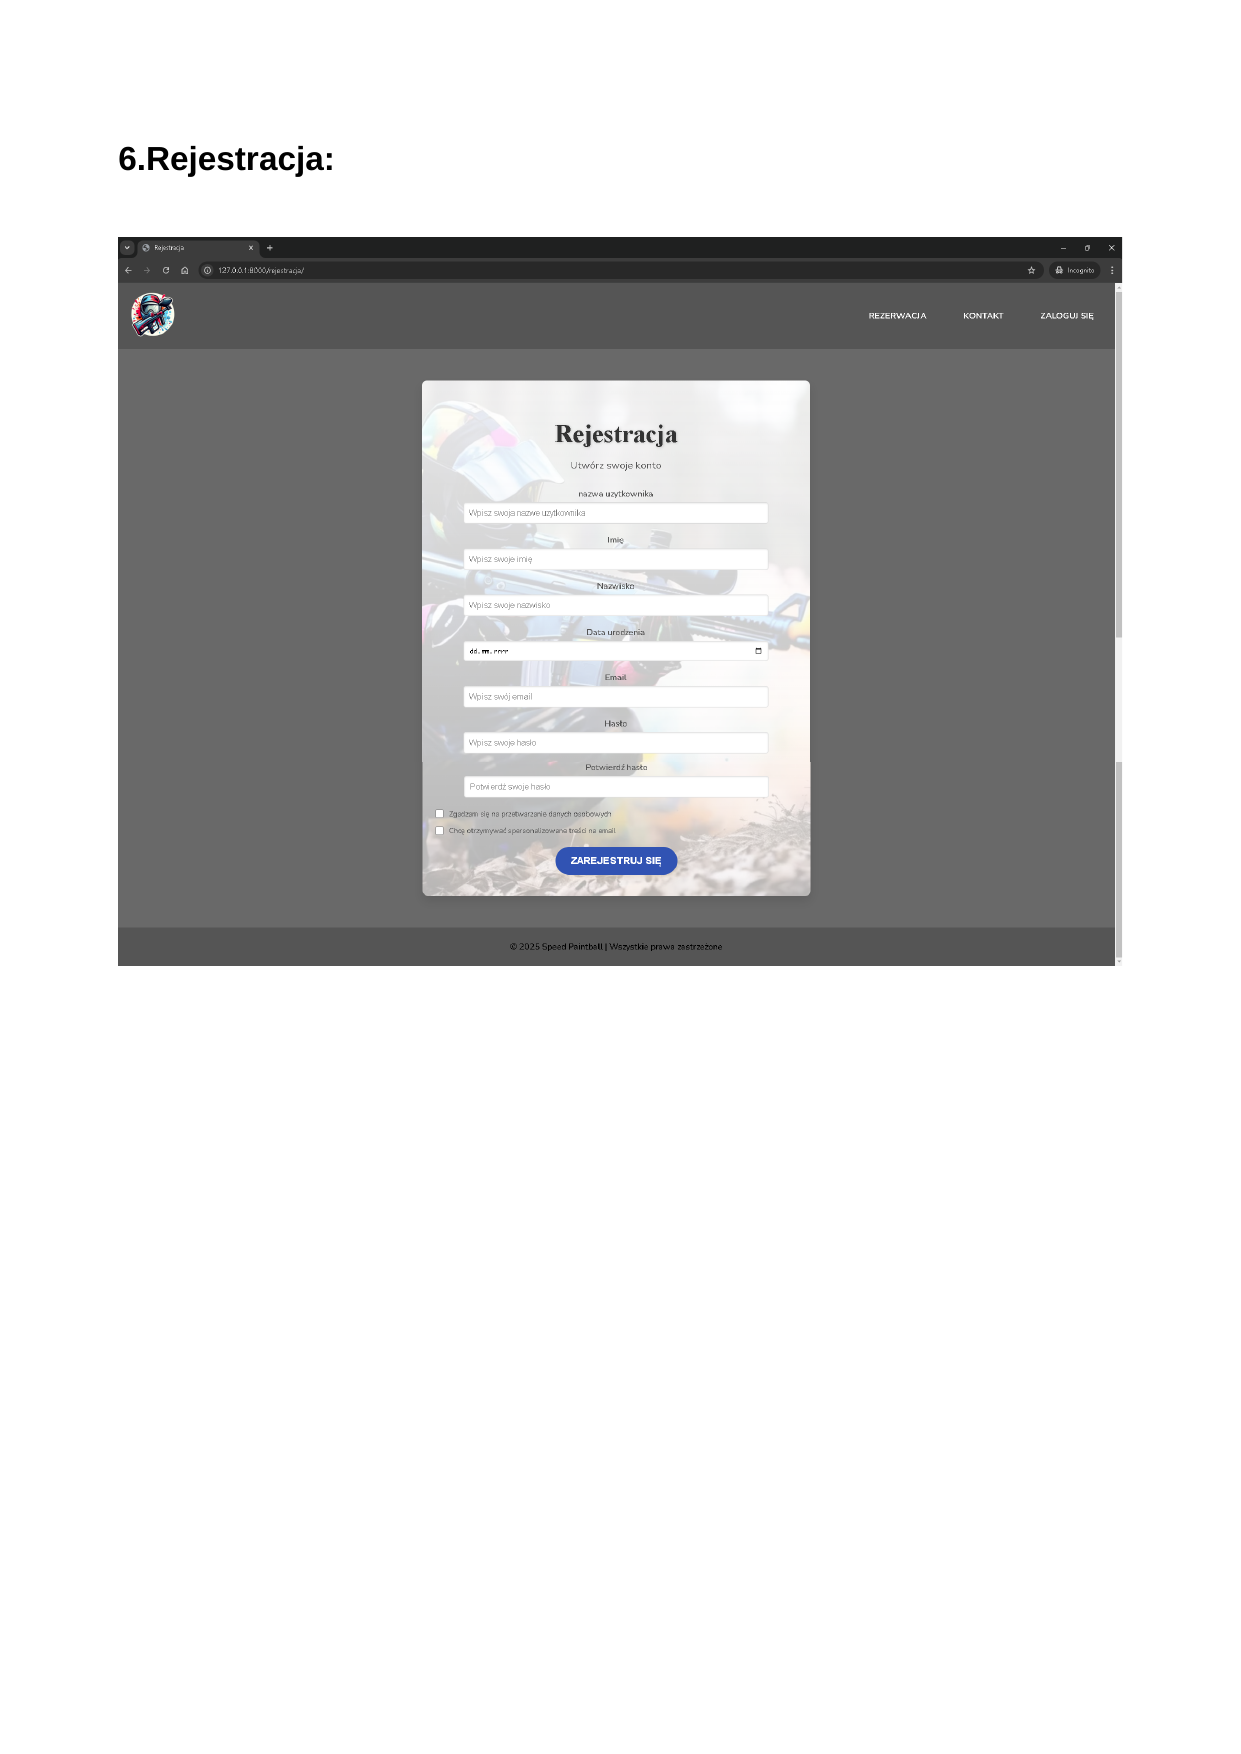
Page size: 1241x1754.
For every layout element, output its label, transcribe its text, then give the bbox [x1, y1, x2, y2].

picture [118, 237, 1123, 966]
subtitle 6.Rejestracja: [118, 139, 1122, 177]
